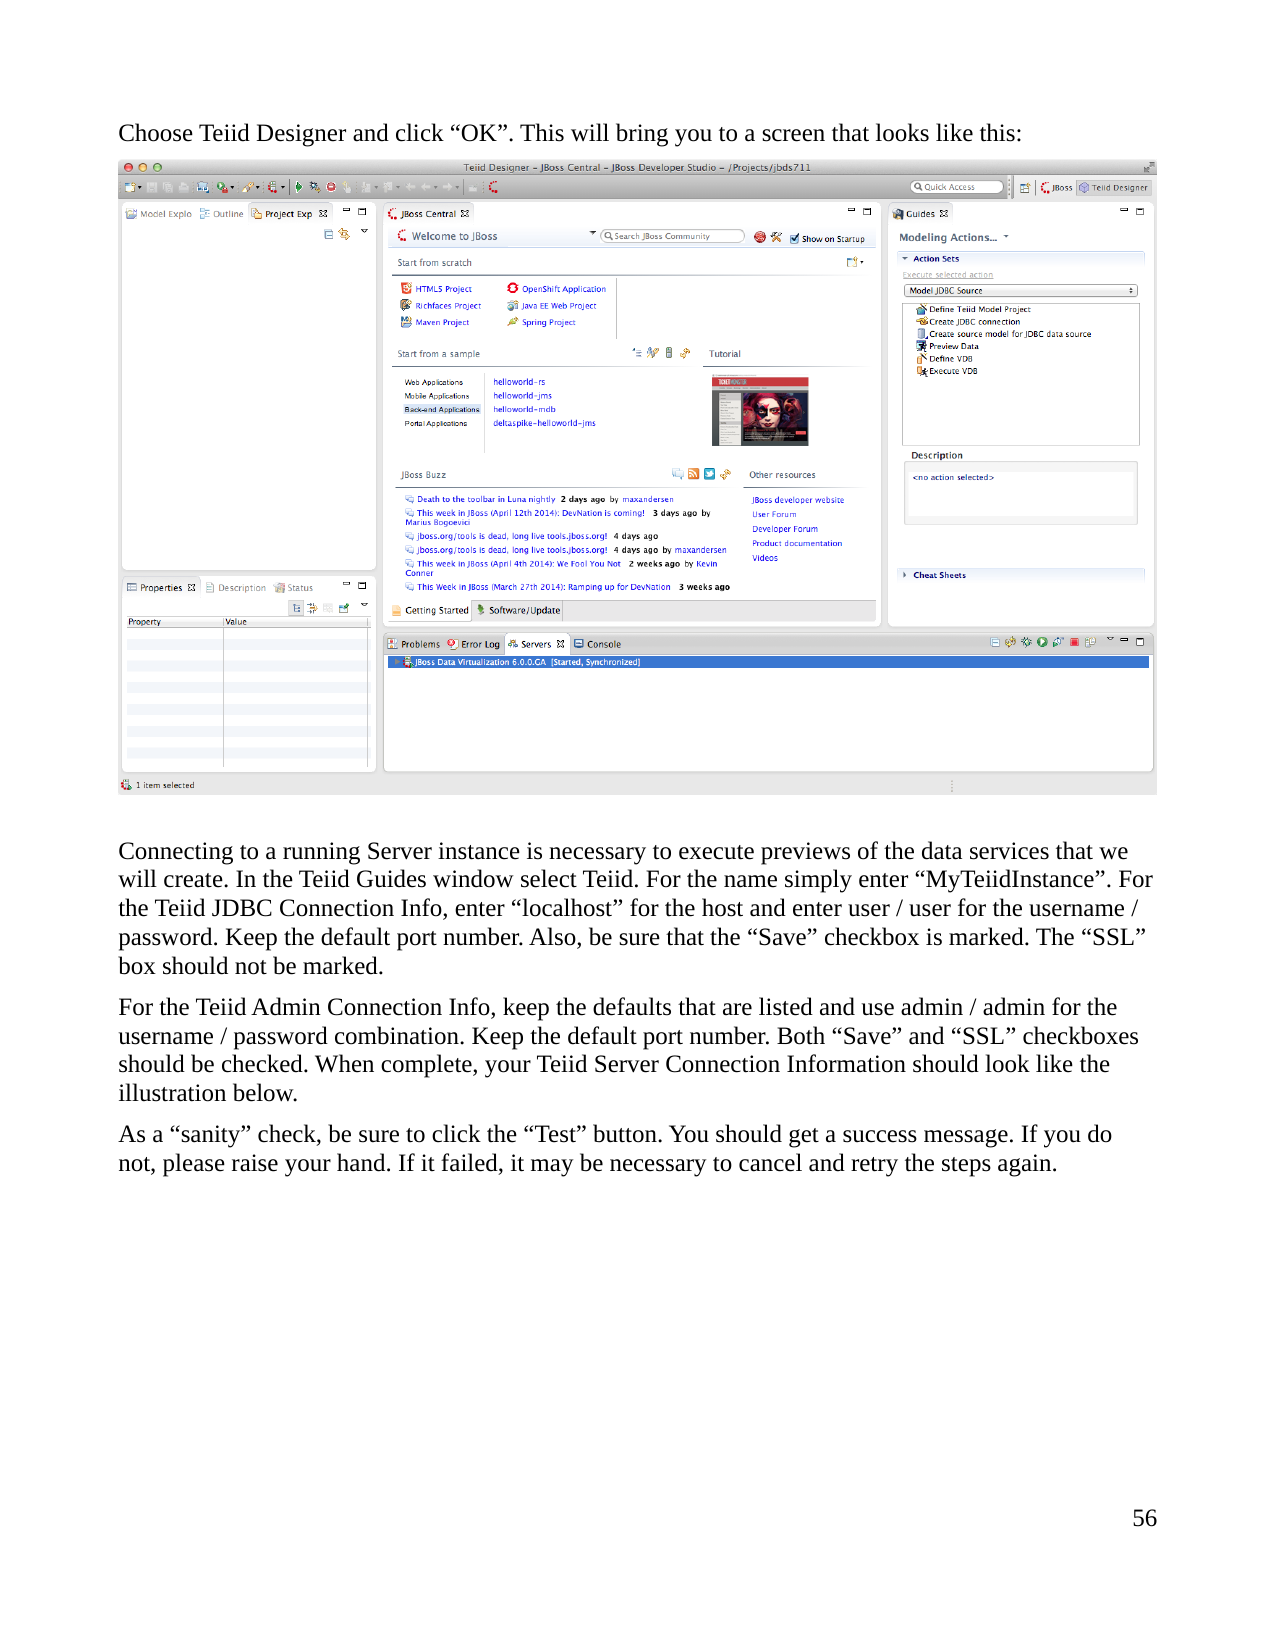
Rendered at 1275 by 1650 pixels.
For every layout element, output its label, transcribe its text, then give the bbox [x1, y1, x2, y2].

picture [118, 159, 1157, 795]
text As a “sanity” check, be sure to click the “Test” button. You should get a success message. If you do not, please raise your hand. If it failed, it may be necessary to cancel and retry the steps again. [118, 1119, 1157, 1177]
text Choose Teiid Designer and click “OK”. This will bring you to a screen that looks like this: [118, 118, 1157, 147]
text For the Teiid Admin Connection Info, keep the defaults that are listed and use admin / admin for the username / password combination. Keep the default port number. Both “Save” and “SSL” checkboxes should be checked. When complete, your Teiid Server Connection Information should look like the illustration below. [118, 992, 1157, 1107]
text Connecting to a running Server instance is necessary to execute previews of the data services that we will create. In the Teiid Guides window select Teiid. For the name simply enter “MyTeiidInstance”. For the Teiid JDBC Connection Info, enter “localhost” for the host and enter user / user for the username / password. Keep the default port number. Also, be sure that the “Save” checkbox is marked. The “SSL” box should not be marked. [118, 836, 1157, 979]
